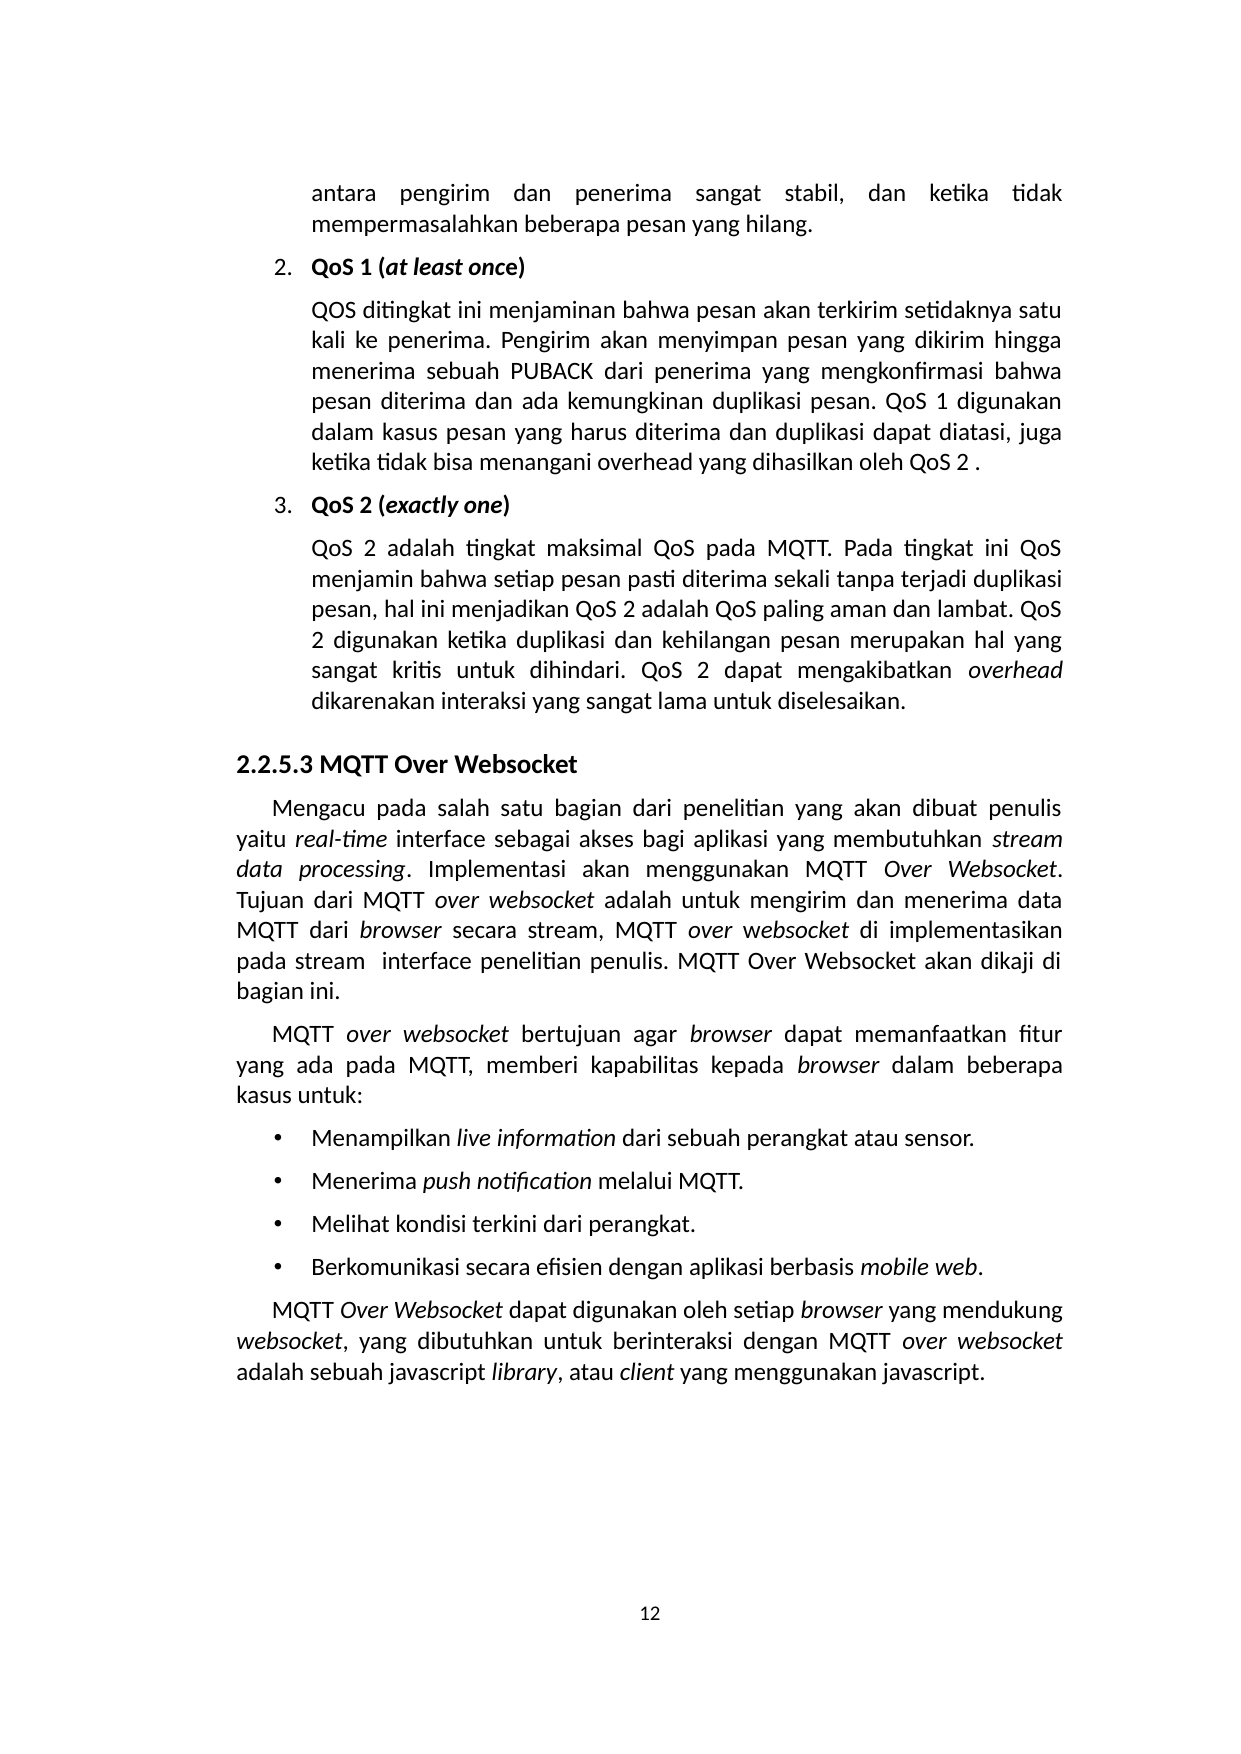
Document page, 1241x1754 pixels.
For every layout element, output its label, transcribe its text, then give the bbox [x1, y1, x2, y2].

subtitle MQTT Over Websocket [236, 747, 1063, 780]
list QOS ditingkat ini menjaminan bahwa pesan akan terkirim setidaknya satu kali ke penerima. Pengirim akan menyimpan pesan yang dikirim hingga menerima sebuah PUBACK dari penerima yang mengkonfirmasi bahwa pesan diterima dan ada kemungkinan duplikasi pesan. QoS 1 digunakan dalam kasus pesan yang harus diterima dan duplikasi dapat diatasi, juga ketika tidak bisa menangani overhead yang dihasilkan oleh QoS 2 . [274, 294, 1063, 477]
list QoS 2 (exactly one) [274, 489, 1063, 520]
list antara pengirim dan penerima sangat stabil, dan ketika tidak mempermasalahkan beberapa pesan yang hilang. [274, 177, 1063, 238]
list QoS 2 adalah tingkat maksimal QoS pada MQTT. Pada tingkat ini QoS menjamin bahwa setiap pesan pasti diterima sekali tanpa terjadi duplikasi pesan, hal ini menjadikan QoS 2 adalah QoS paling aman dan lambat. QoS 2 digunakan ketika duplikasi dan kehilangan pesan merupakan hal yang sangat kritis untuk dihindari. QoS 2 dapat mengakibatkan overhead dikarenakan interaksi yang sangat lama untuk diselesaikan. [274, 532, 1063, 716]
text Mengacu pada salah satu bagian dari penelitian yang akan dibuat penulis yaitu real-time interface sebagai akses bagi aplikasi yang membutuhkan stream data processing. Implementasi akan menggunakan MQTT Over Websocket. Tujuan dari MQTT over websocket adalah untuk mengirim dan menerima data MQTT dari browser secara stream, MQTT over websocket di implementasikan pada stream interface penelitian penulis. MQTT Over Websocket akan dikaji di bagian ini. [236, 792, 1063, 1006]
list Menampilkan live information dari sebuah perangkat atau sensor. [274, 1122, 1063, 1153]
list Melihat kondisi terkini dari perangkat. [274, 1208, 1063, 1239]
text MQTT over websocket bertujuan agar browser dapat memanfaatkan fitur yang ada pada MQTT, memberi kapabilitas kepada browser dalam beberapa kasus untuk: [236, 1018, 1063, 1110]
list QoS 1 (at least once) [274, 251, 1063, 281]
text MQTT Over Websocket dapat digunakan oleh setiap browser yang mendukung websocket, yang dibutuhkan untuk berinteraksi dengan MQTT over websocket adalah sebuah javascript library, atau client yang menggunakan javascript. [236, 1294, 1063, 1386]
list Berkomunikasi secara efisien dengan aplikasi berbasis mobile web. [274, 1252, 1063, 1282]
list Menerima push notification melalui MQTT. [274, 1166, 1063, 1196]
